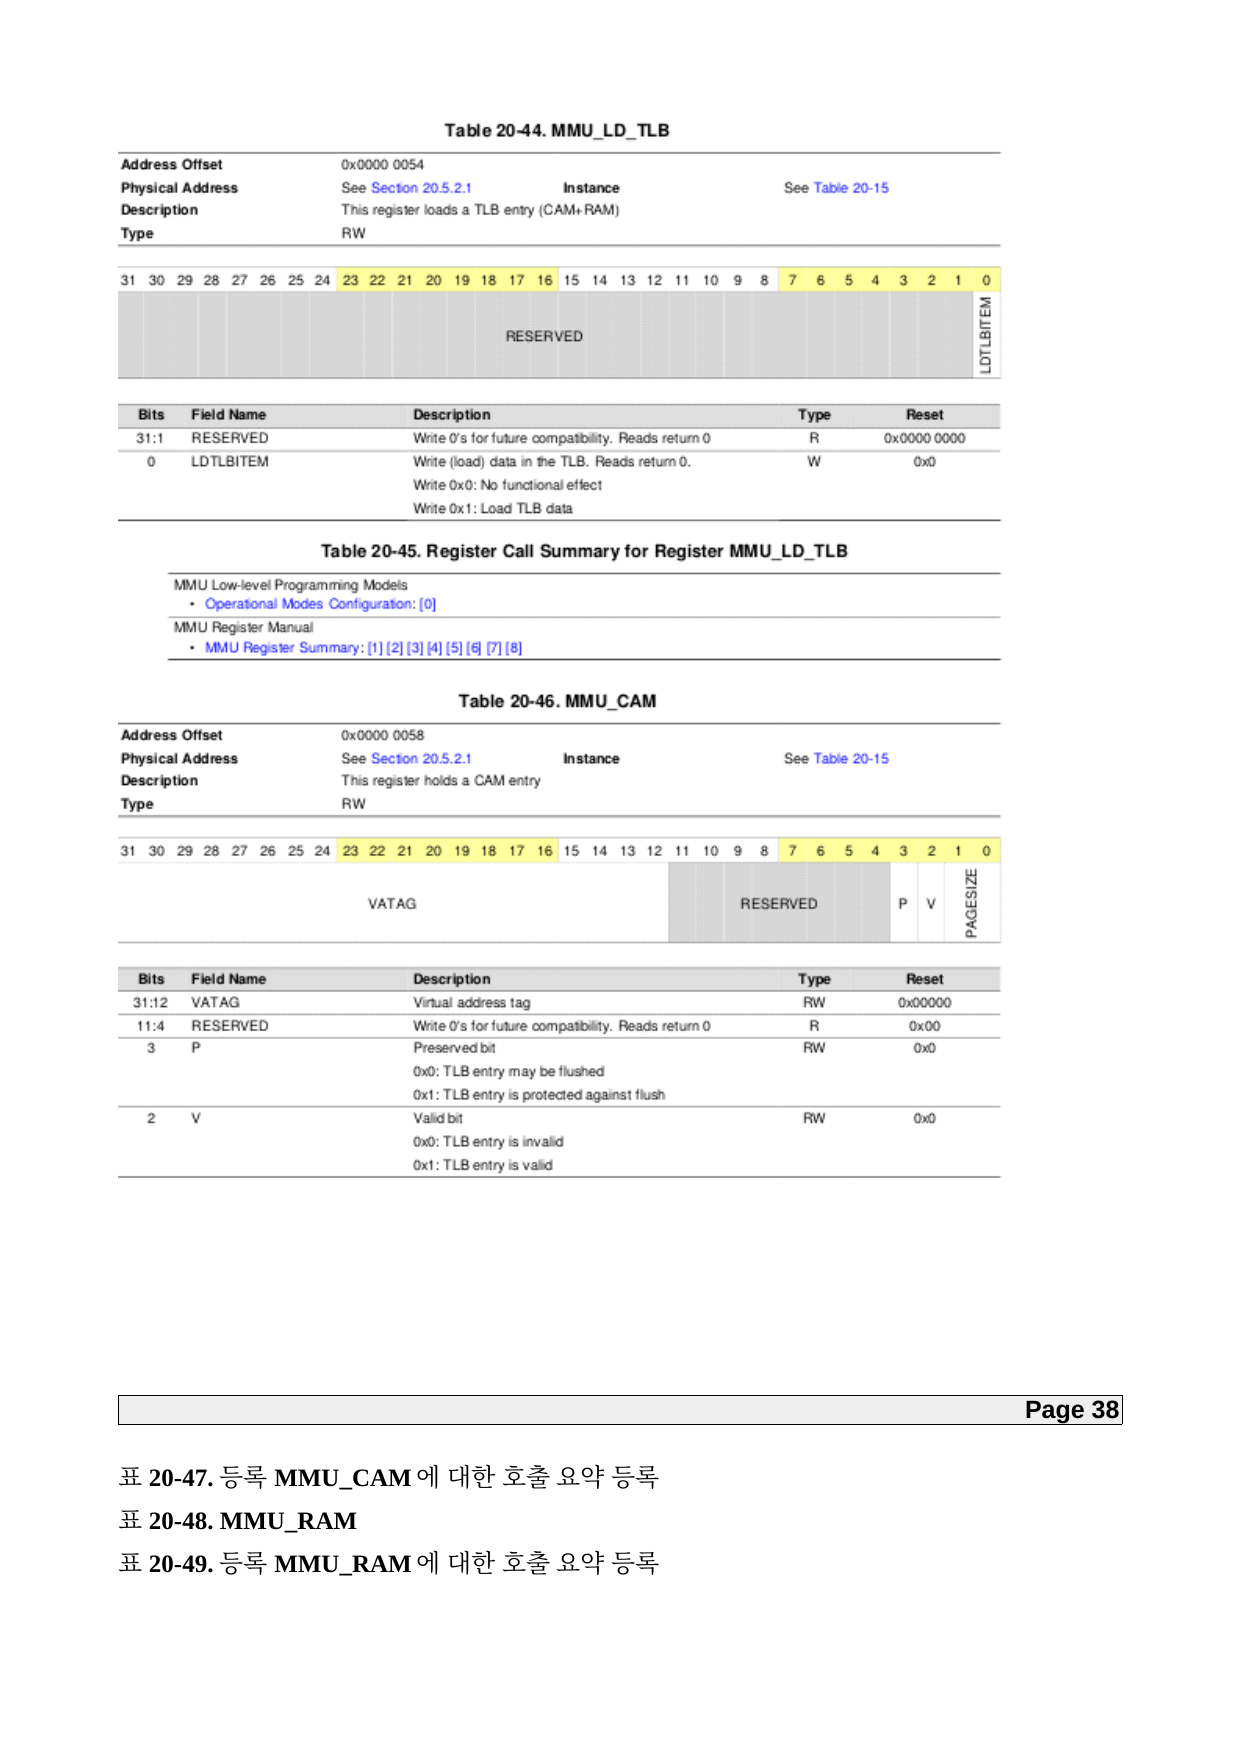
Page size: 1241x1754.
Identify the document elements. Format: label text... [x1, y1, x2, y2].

text 표 20-49. 등록 MMU_RAM에 대한 호출 요약 등록 [118, 1544, 1122, 1580]
text 표 20-48. MMU_RAM [118, 1501, 1122, 1537]
table_header Page 38 [119, 1396, 1122, 1424]
text 표 20-47. 등록 MMU_CAM에 대한 호출 요약 등록 [118, 1458, 1122, 1494]
